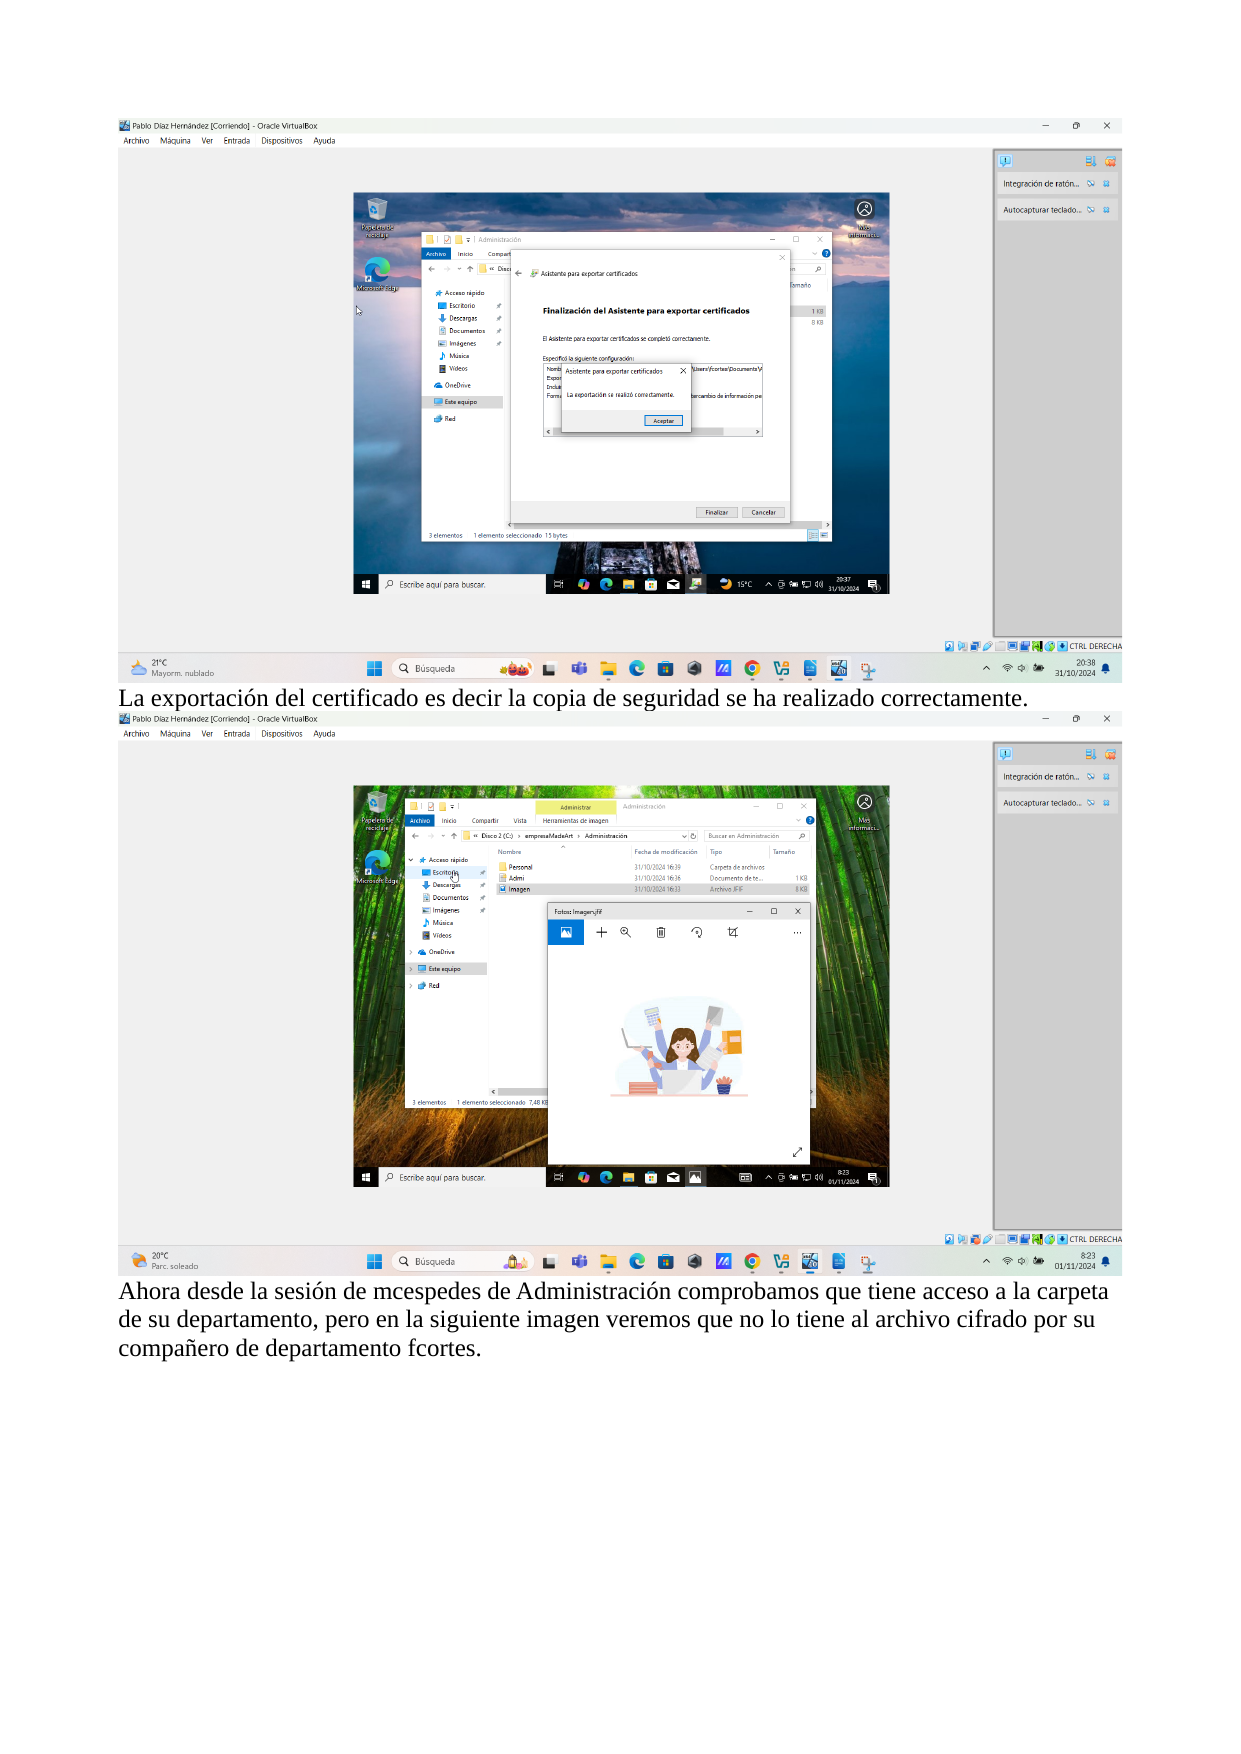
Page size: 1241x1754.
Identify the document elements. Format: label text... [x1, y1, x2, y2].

text Ahora desde la sesión de mcespedes de Administración comprobamos que tiene acceso a la carpeta de su departamento, pero en la siguiente imagen veremos que no lo tiene al archivo cifrado por su compañero de departamento fcortes. [118, 1276, 1122, 1362]
picture [118, 118, 1123, 683]
text La exportación del certificado es decir la copia de seguridad se ha realizado correctamente. [118, 683, 1122, 711]
picture [118, 711, 1123, 1276]
